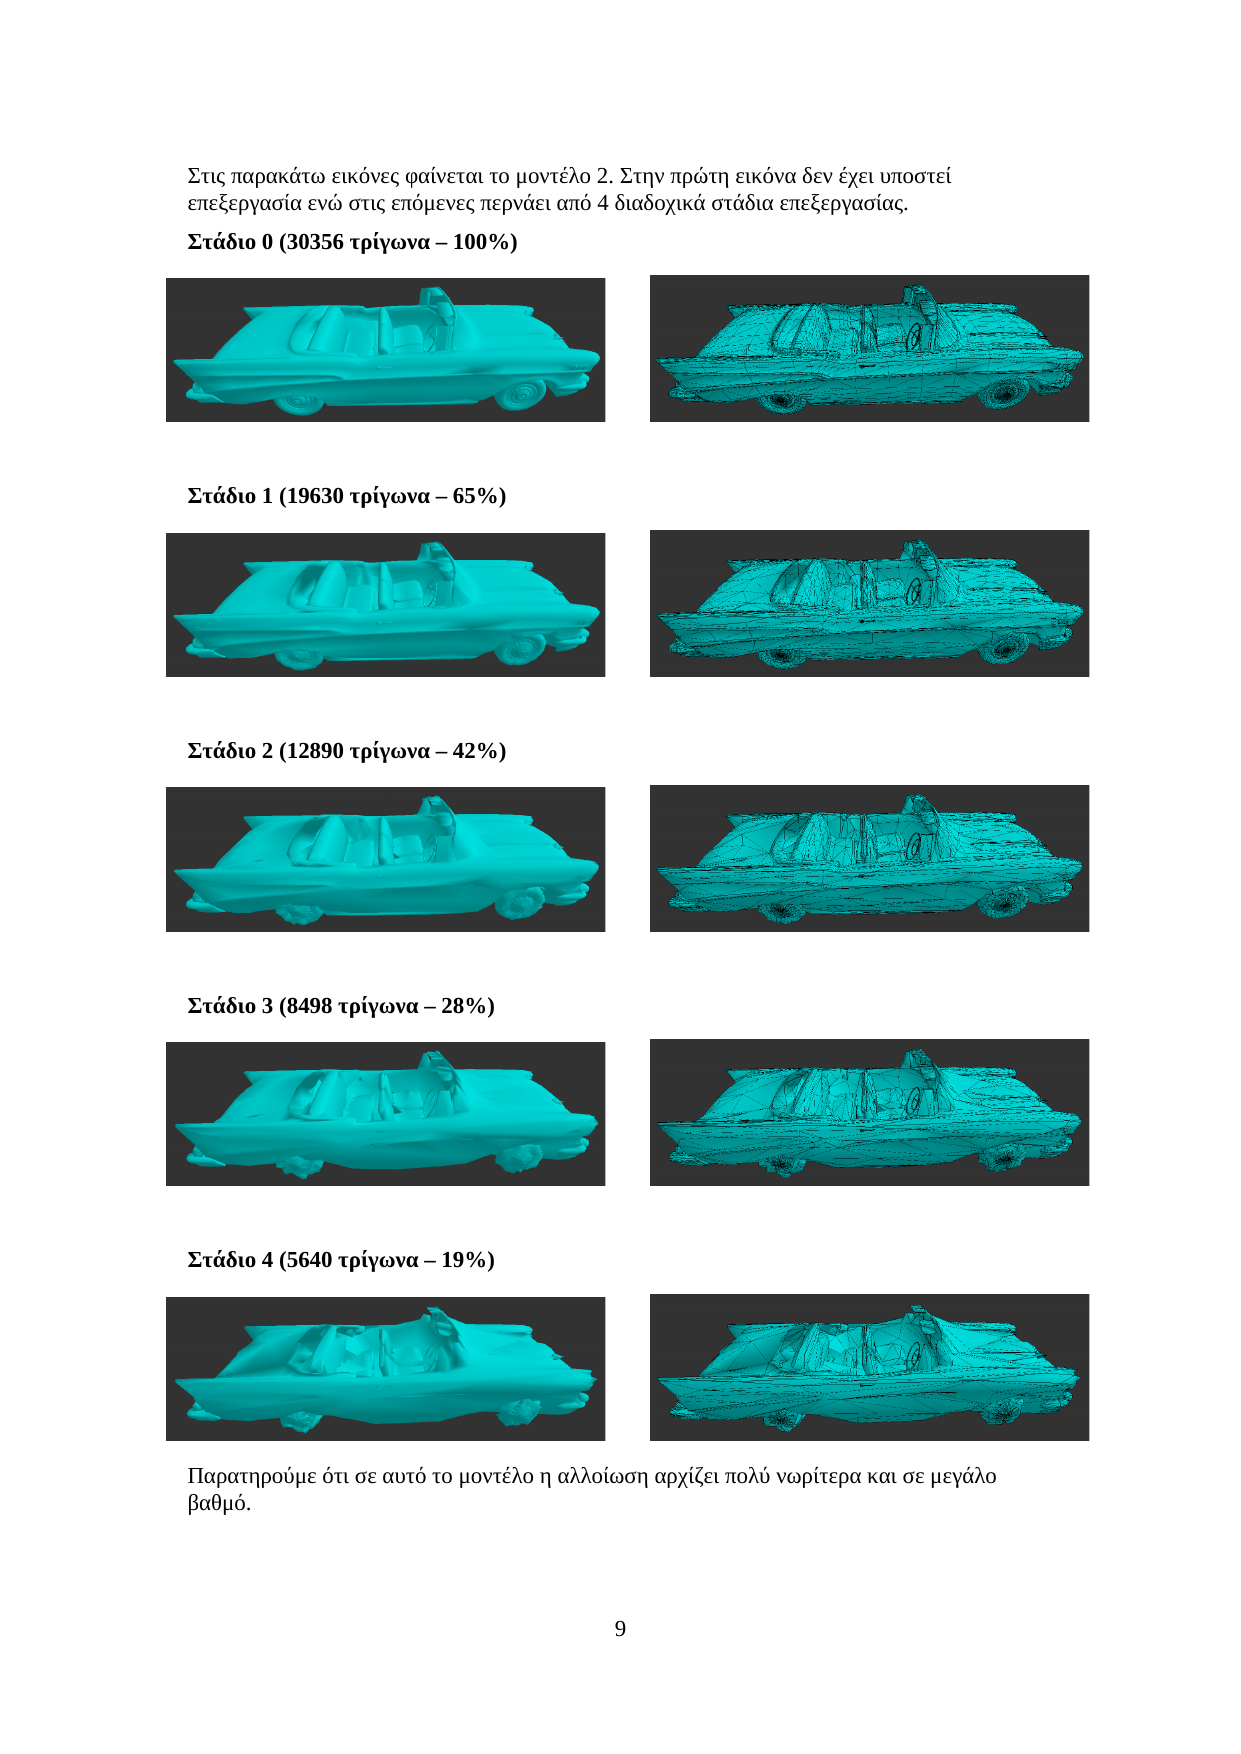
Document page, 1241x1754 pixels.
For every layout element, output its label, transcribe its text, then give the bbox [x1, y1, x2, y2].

picture [166, 278, 606, 422]
picture [650, 785, 1090, 932]
picture [650, 275, 1090, 422]
picture [166, 1297, 606, 1441]
text Στάδιο 3 (8498 τρίγωνα – 28%) [187, 992, 1053, 1018]
text Παρατηρούμε ότι σε αυτό το μοντέλο η αλλοίωση αρχίζει πολύ νωρίτερα και σε μεγάλο βαθμό. [187, 1462, 1053, 1515]
picture [650, 1039, 1090, 1186]
picture [166, 533, 606, 677]
text Στις παρακάτω εικόνες φαίνεται το μοντέλο 2. Στην πρώτη εικόνα δεν έχει υποστεί επεξεργασία ενώ στις επόμενες περνάει από 4 διαδοχικά στάδια επεξεργασίας. [187, 162, 1053, 215]
text Στάδιο 4 (5640 τρίγωνα – 19%) [187, 1246, 1053, 1273]
picture [166, 787, 606, 932]
picture [650, 530, 1090, 677]
picture [166, 1042, 606, 1186]
text Στάδιο 2 (12890 τρίγωνα – 42%) [187, 737, 1053, 763]
text Στάδιο 1 (19630 τρίγωνα – 65%) [187, 482, 1053, 509]
picture [650, 1294, 1090, 1441]
text Στάδιο 0 (30356 τρίγωνα – 100%) [187, 228, 1053, 254]
